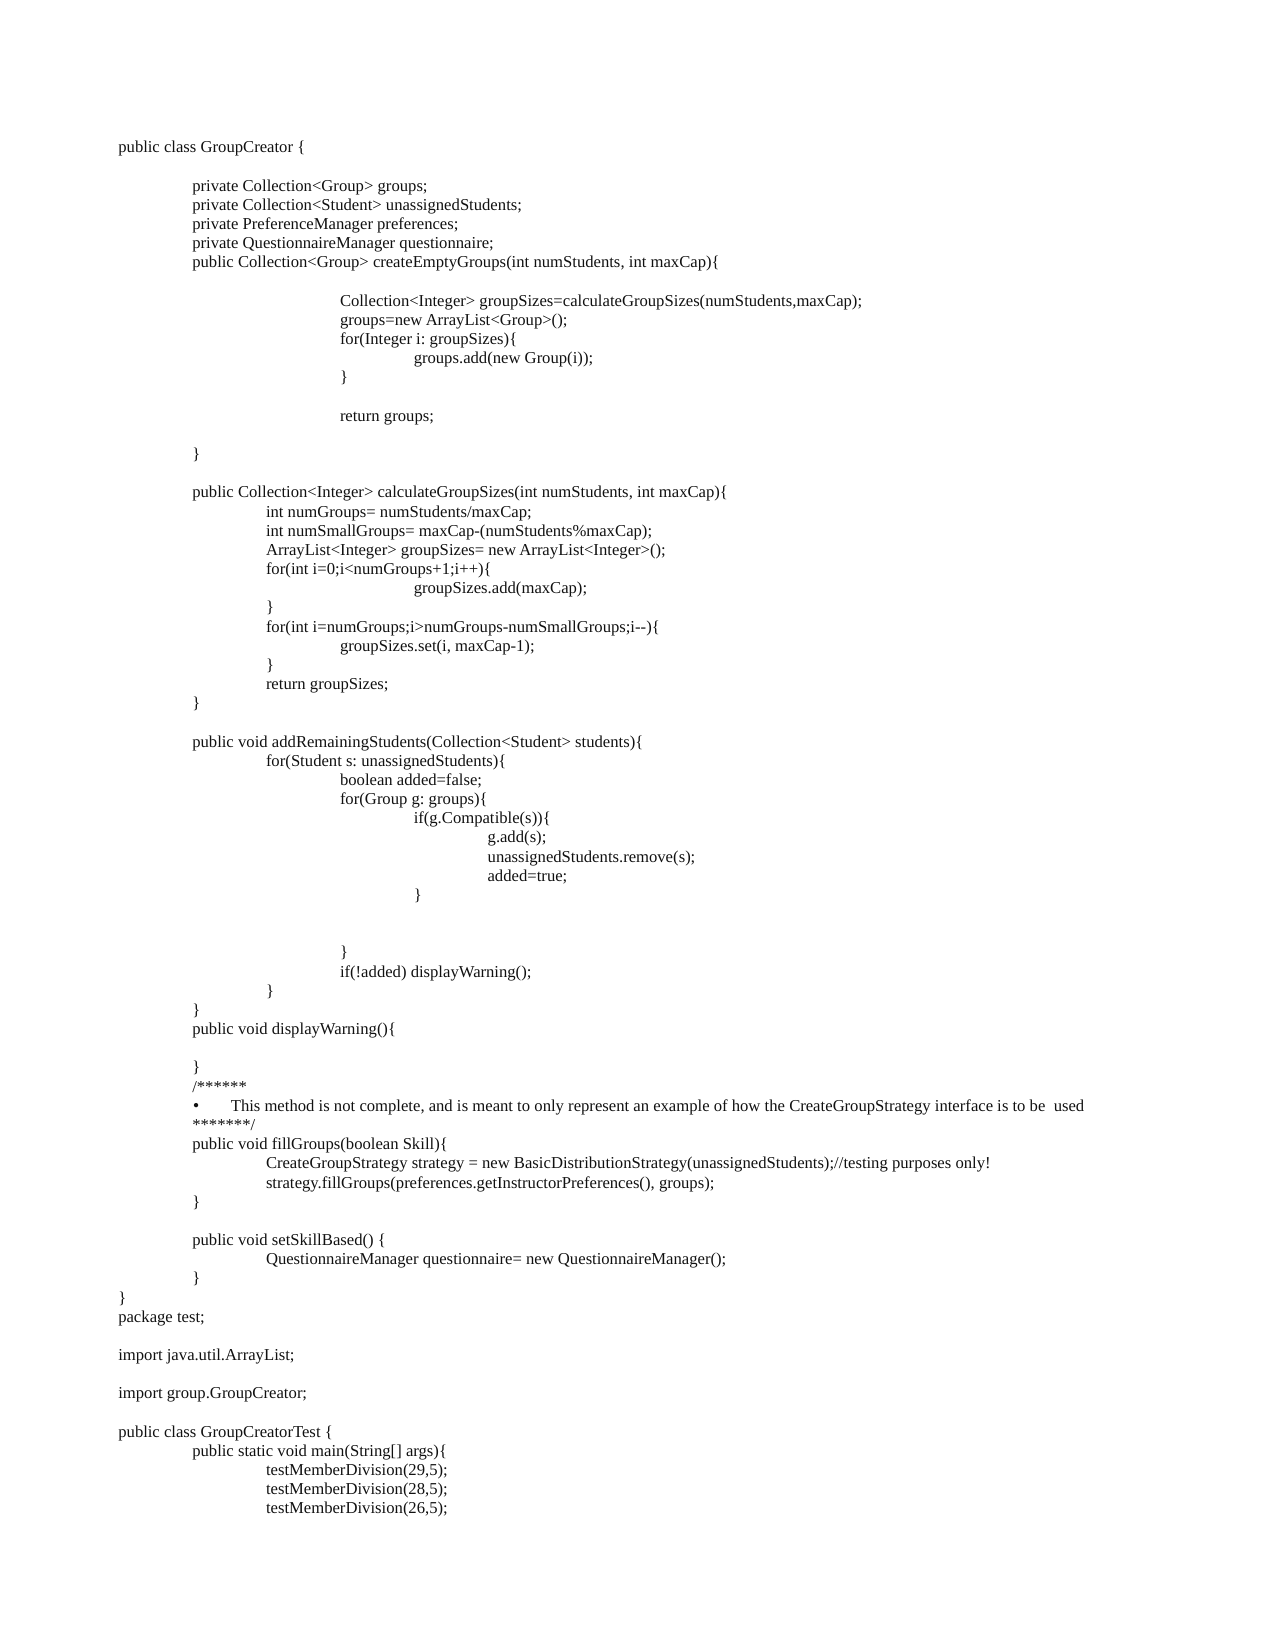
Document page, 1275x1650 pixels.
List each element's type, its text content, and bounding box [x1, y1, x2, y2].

text } [118, 1192, 1157, 1211]
text testMemberDivision(28,5); [118, 1479, 1157, 1498]
text for(int i=numGroups;i>numGroups-numSmallGroups;i--){ [118, 616, 1157, 636]
text } [118, 1057, 1157, 1076]
text if(!added) displayWarning(); [118, 961, 1157, 981]
text g.add(s); [118, 827, 1157, 846]
text groupSizes.add(maxCap); [118, 578, 1157, 597]
text } [118, 942, 1157, 961]
text boolean added=false; [118, 770, 1157, 789]
text for(int i=0;i<numGroups+1;i++){ [118, 559, 1157, 578]
text testMemberDivision(26,5); [118, 1498, 1157, 1517]
text groups=new ArrayList<Group>(); [118, 310, 1157, 329]
text added=true; [118, 866, 1157, 885]
text public void addRemainingStudents(Collection<Student> students){ [118, 731, 1157, 751]
text int numSmallGroups= maxCap-(numStudents%maxCap); [118, 521, 1157, 540]
text } [118, 1000, 1157, 1019]
text } [118, 885, 1157, 904]
text strategy.fillGroups(preferences.getInstructorPreferences(), groups); [118, 1172, 1157, 1192]
text groups.add(new Group(i)); [118, 348, 1157, 367]
text public class GroupCreator { [118, 137, 1157, 156]
text CreateGroupStrategy strategy = new BasicDistributionStrategy(unassignedStudents);//testing purposes only! [118, 1153, 1157, 1172]
text ArrayList<Integer> groupSizes= new ArrayList<Integer>(); [118, 540, 1157, 559]
text for(Student s: unassignedStudents){ [118, 751, 1157, 770]
text public Collection<Group> createEmptyGroups(int numStudents, int maxCap){ [118, 252, 1157, 271]
text } [118, 655, 1157, 674]
text public class GroupCreatorTest { [118, 1422, 1157, 1441]
text /****** [118, 1076, 1157, 1096]
text for(Integer i: groupSizes){ [118, 329, 1157, 348]
text public void displayWarning(){ [118, 1019, 1157, 1038]
text unassignedStudents.remove(s); [118, 846, 1157, 866]
text } [118, 1287, 1157, 1307]
text public void setSkillBased() { [118, 1230, 1157, 1249]
text public static void main(String[] args){ [118, 1441, 1157, 1460]
text if(g.Compatible(s)){ [118, 808, 1157, 827]
text } [118, 597, 1157, 616]
text import java.util.ArrayList; [118, 1345, 1157, 1364]
text private QuestionnaireManager questionnaire; [118, 233, 1157, 252]
text testMemberDivision(29,5); [118, 1460, 1157, 1479]
text } [118, 693, 1157, 712]
text package test; [118, 1307, 1157, 1326]
text private Collection<Student> unassignedStudents; [118, 195, 1157, 214]
text Collection<Integer> groupSizes=calculateGroupSizes(numStudents,maxCap); [118, 291, 1157, 310]
text for(Group g: groups){ [118, 789, 1157, 808]
text import group.GroupCreator; [118, 1383, 1157, 1402]
text } [118, 444, 1157, 463]
text private Collection<Group> groups; [118, 176, 1157, 195]
text public Collection<Integer> calculateGroupSizes(int numStudents, int maxCap){ [118, 482, 1157, 501]
text return groups; [118, 406, 1157, 425]
text int numGroups= numStudents/maxCap; [118, 501, 1157, 521]
text public void fillGroups(boolean Skill){ [118, 1134, 1157, 1153]
text QuestionnaireManager questionnaire= new QuestionnaireManager(); [118, 1249, 1157, 1268]
text *******/ [118, 1115, 1157, 1134]
list This method is not complete, and is meant to only represent an example of how the CreateGroupStrategy interface is to be used [193, 1096, 1157, 1115]
text } [118, 981, 1157, 1000]
text } [118, 1268, 1157, 1287]
text groupSizes.set(i, maxCap-1); [118, 636, 1157, 655]
text return groupSizes; [118, 674, 1157, 693]
text private PreferenceManager preferences; [118, 214, 1157, 233]
text } [118, 367, 1157, 386]
